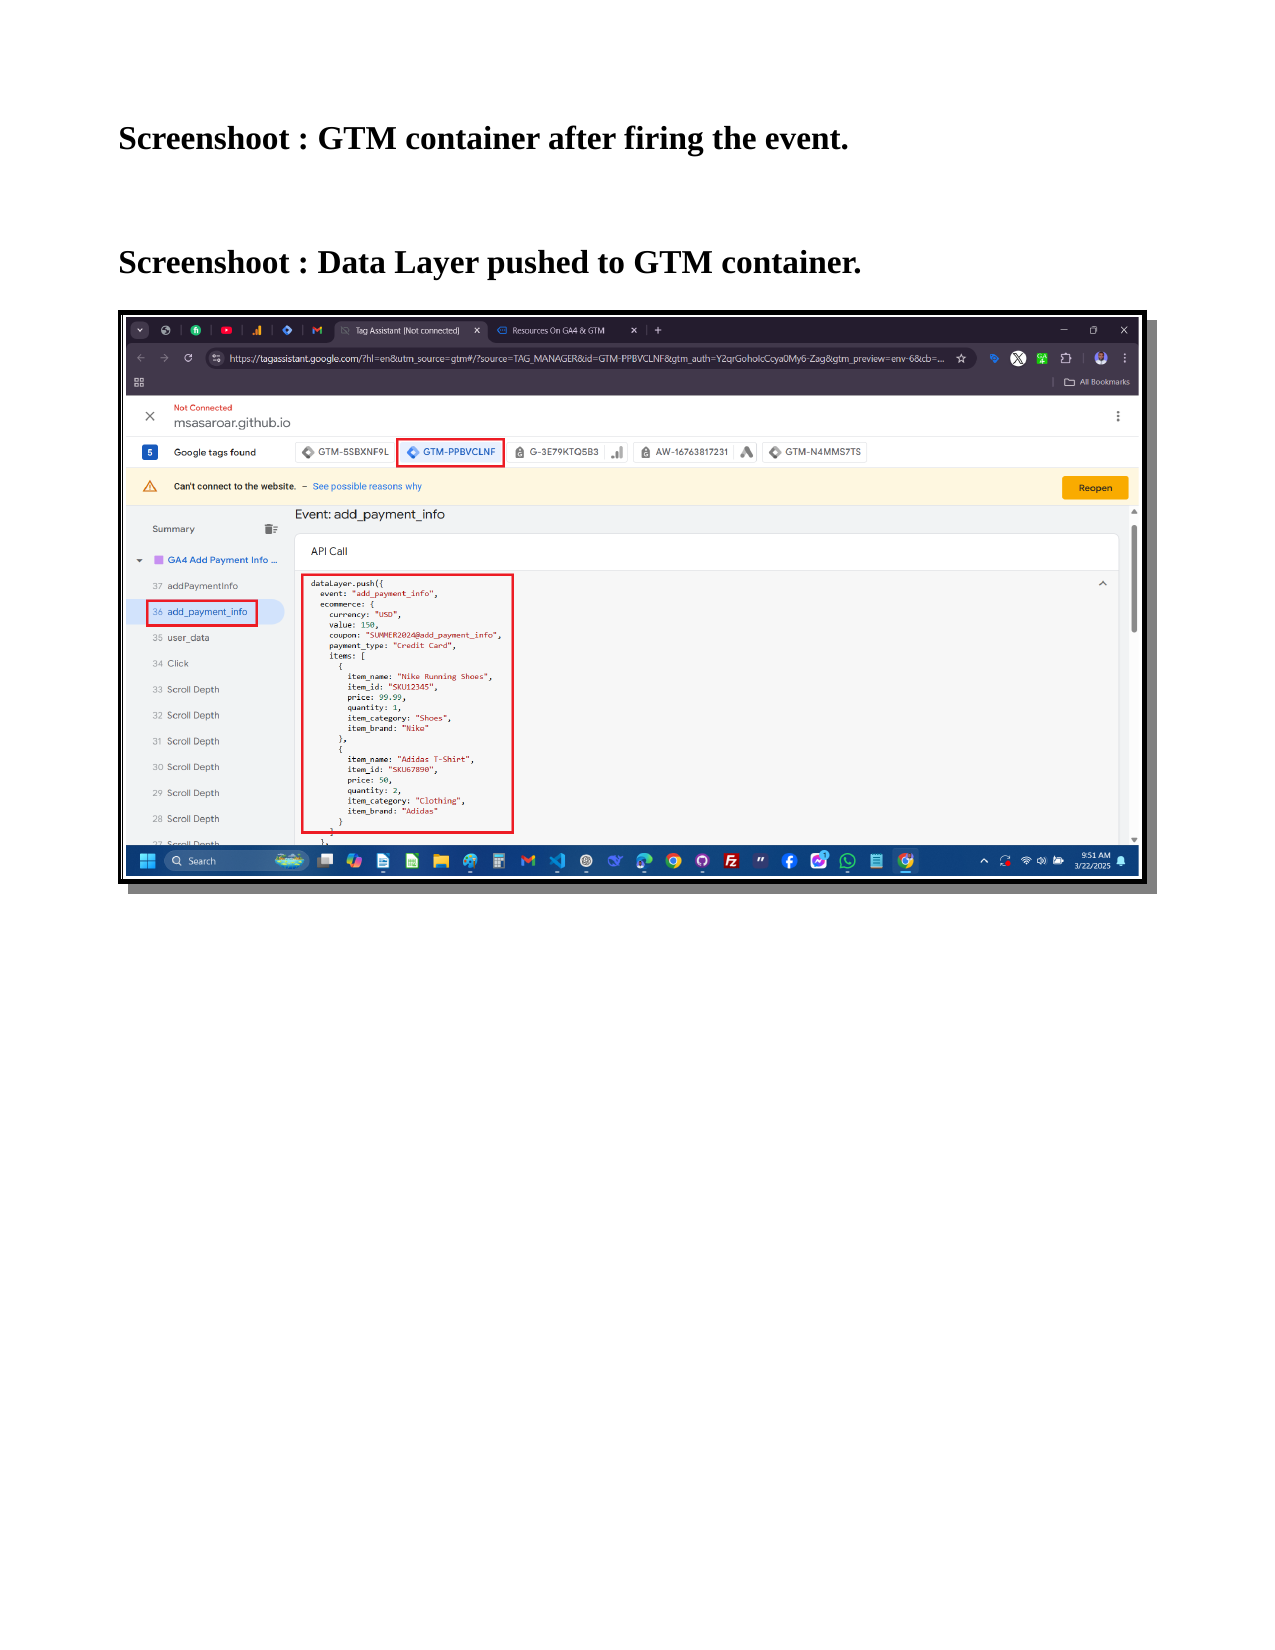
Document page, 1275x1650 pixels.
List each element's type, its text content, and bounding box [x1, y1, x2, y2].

text Screenshoot : GTM container after firing the event. [118, 118, 1157, 156]
picture [126, 317, 1139, 876]
text Screenshoot : Data Layer pushed to GTM container. [118, 243, 1157, 281]
